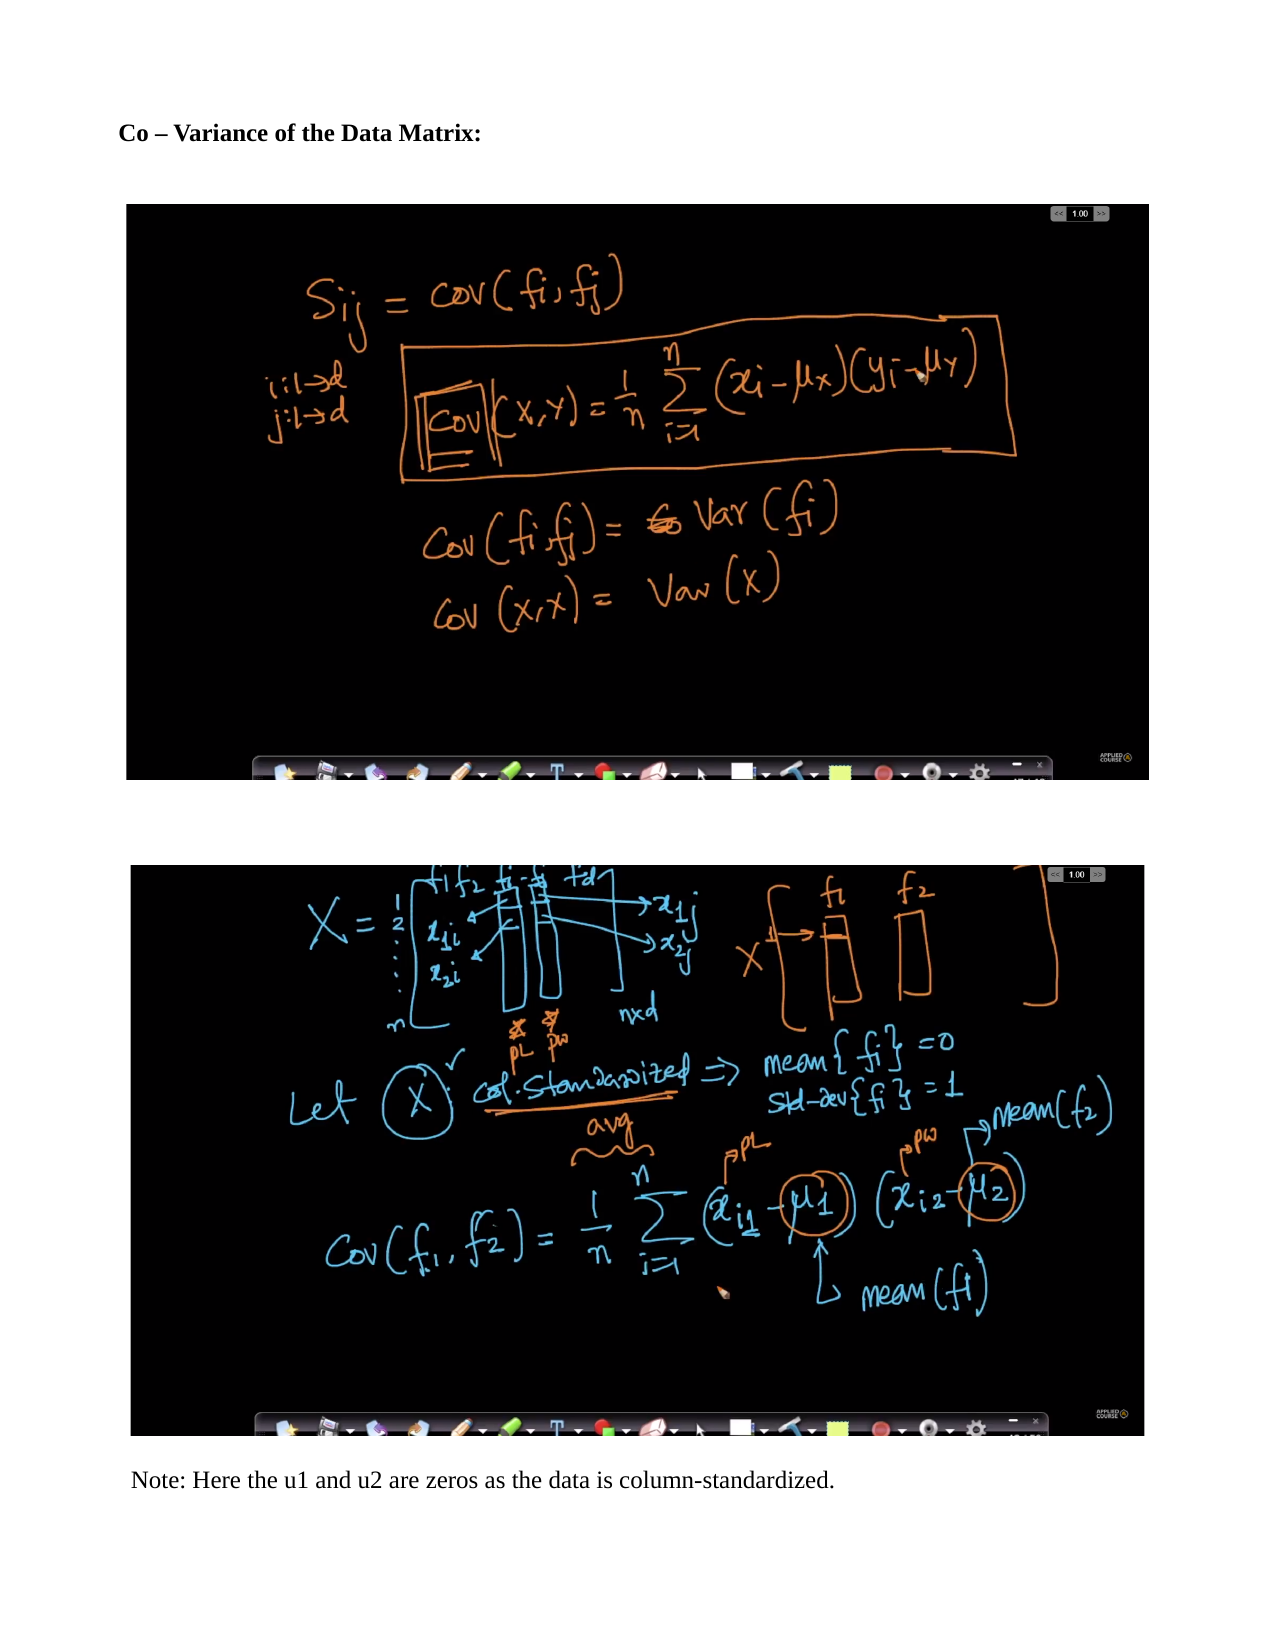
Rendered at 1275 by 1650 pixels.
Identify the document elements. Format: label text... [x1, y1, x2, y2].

text Co – Variance of the Data Matrix: [118, 118, 1157, 147]
text Note: Here the u1 and u2 are zeros as the data is column-standardized. [118, 1465, 1157, 1493]
picture [130, 865, 1145, 1436]
picture [126, 204, 1149, 780]
